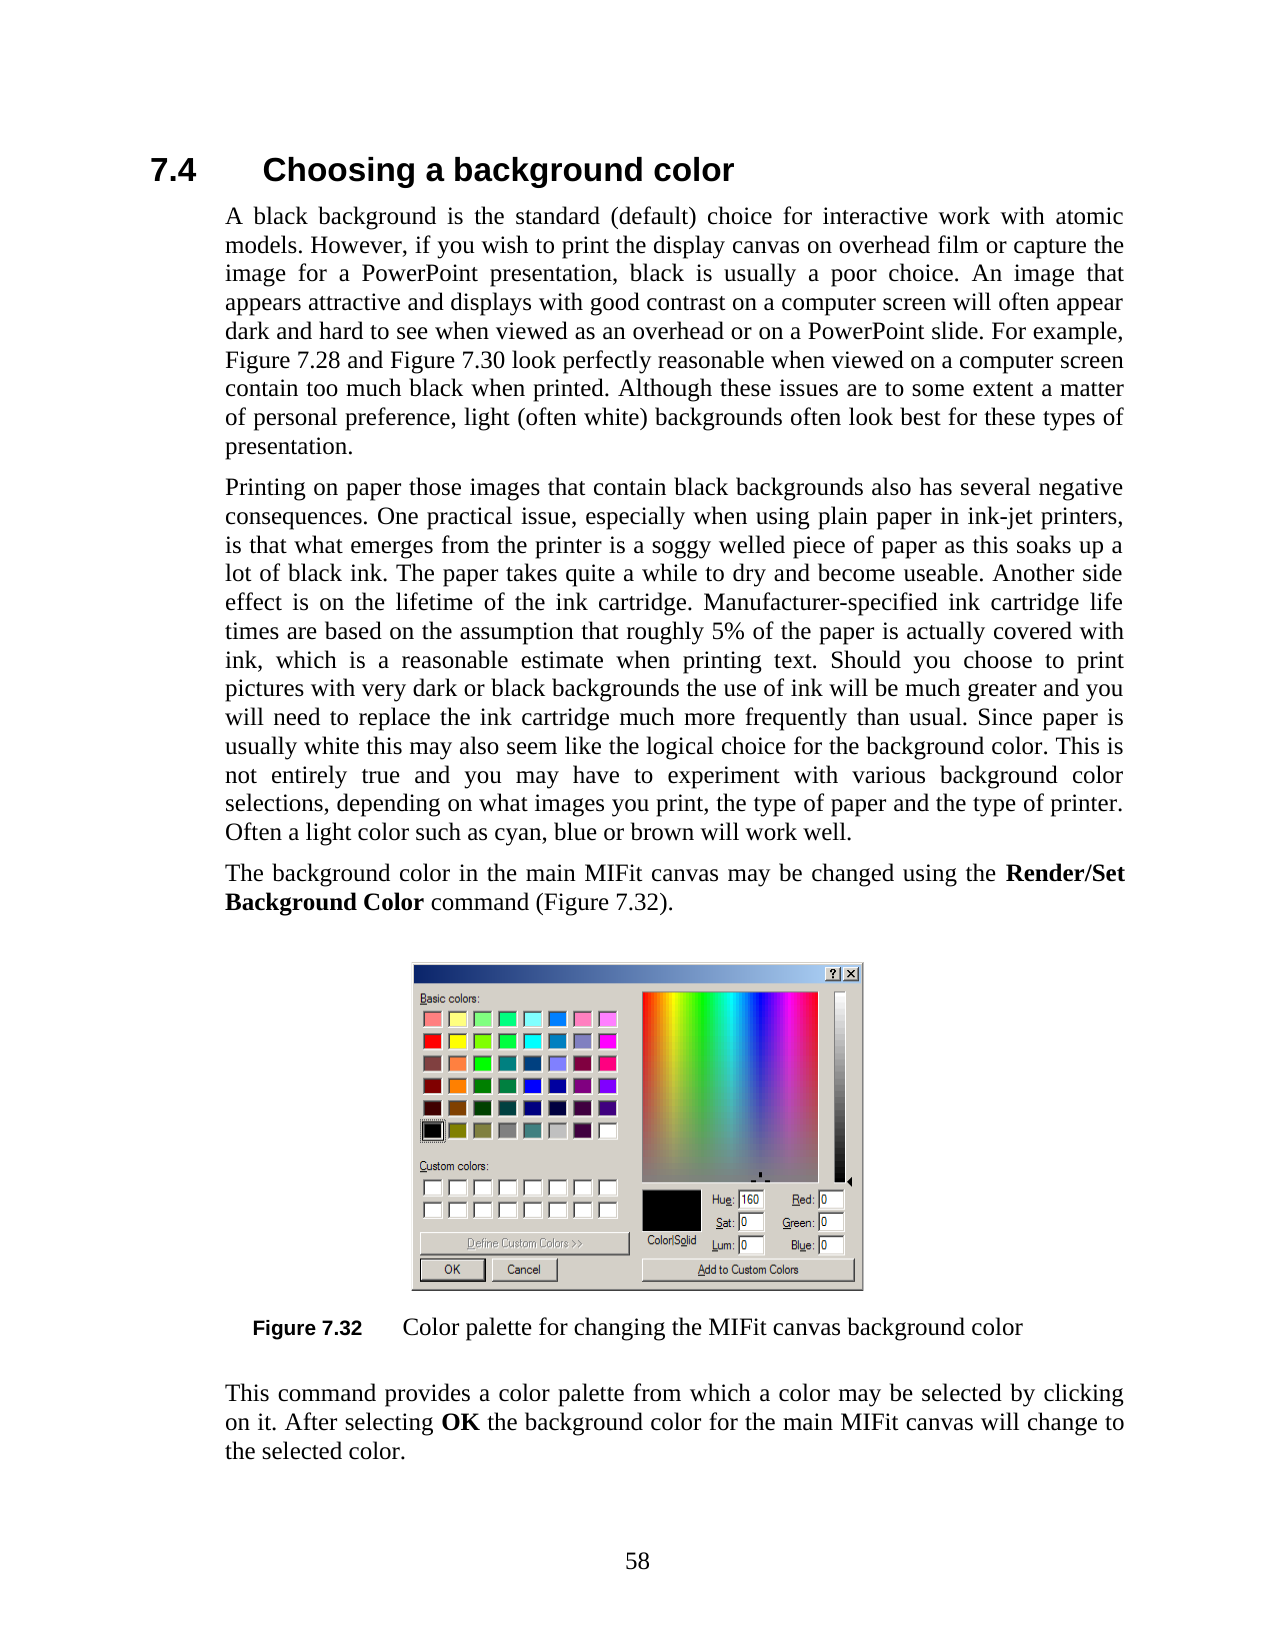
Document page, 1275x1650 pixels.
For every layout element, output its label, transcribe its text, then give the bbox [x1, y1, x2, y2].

text The background color in the main MIFit canvas may be changed using the Render/Set Background Color command (Figure 7.32). [225, 858, 1125, 916]
picture [411, 962, 864, 1291]
text This command provides a color palette from which a color may be selected by clicking on it. After selecting OK the background color for the main MIFit canvas will change to the selected color. [225, 1378, 1125, 1465]
text A black background is the standard (default) choice for interactive work with atomic models. However, if you wish to print the display canvas on overhead film or capture the image for a PowerPoint presentation, black is usually a poor choice. An image that appears attractive and displays with good contrast on a computer screen will often appear dark and hard to see when viewed as an overhead or on a PowerPoint slide. For example, Figure 7.28 and Figure 7.30 look perfectly reasonable when viewed on a computer screen contain too much black when printed. Although these issues are to some extent a matter of personal preference, light (often white) backgrounds often look best for these types of presentation. [225, 201, 1125, 460]
text Figure 7.32 Color palette for changing the MIFit canvas background color [150, 1312, 1125, 1341]
subtitle Choosing a background color [150, 150, 1125, 188]
text Printing on paper those images that contain black backgrounds also has several negative consequences. One practical issue, especially when using plain paper in ink-jet printers, is that what emerges from the printer is a soggy welled piece of paper as this soaks up a lot of black ink. The paper takes quite a while to dry and become useable. Another side effect is on the lifetime of the ink cartridge. Manufacturer-specified ink cartridge life times are based on the assumption that roughly 5% of the paper is actually covered with ink, which is a reasonable estimate when printing text. Should you choose to print pictures with very dark or black backgrounds the use of ink will be much greater and you will need to replace the ink cartridge much more frequently than usual. Since paper is usually white this may also seem like the logical choice for the background color. This is not entirely true and you may have to experiment with various background color selections, depending on what images you print, the type of paper and the type of printer. Often a light color such as cyan, blue or brown will work well. [225, 472, 1125, 846]
